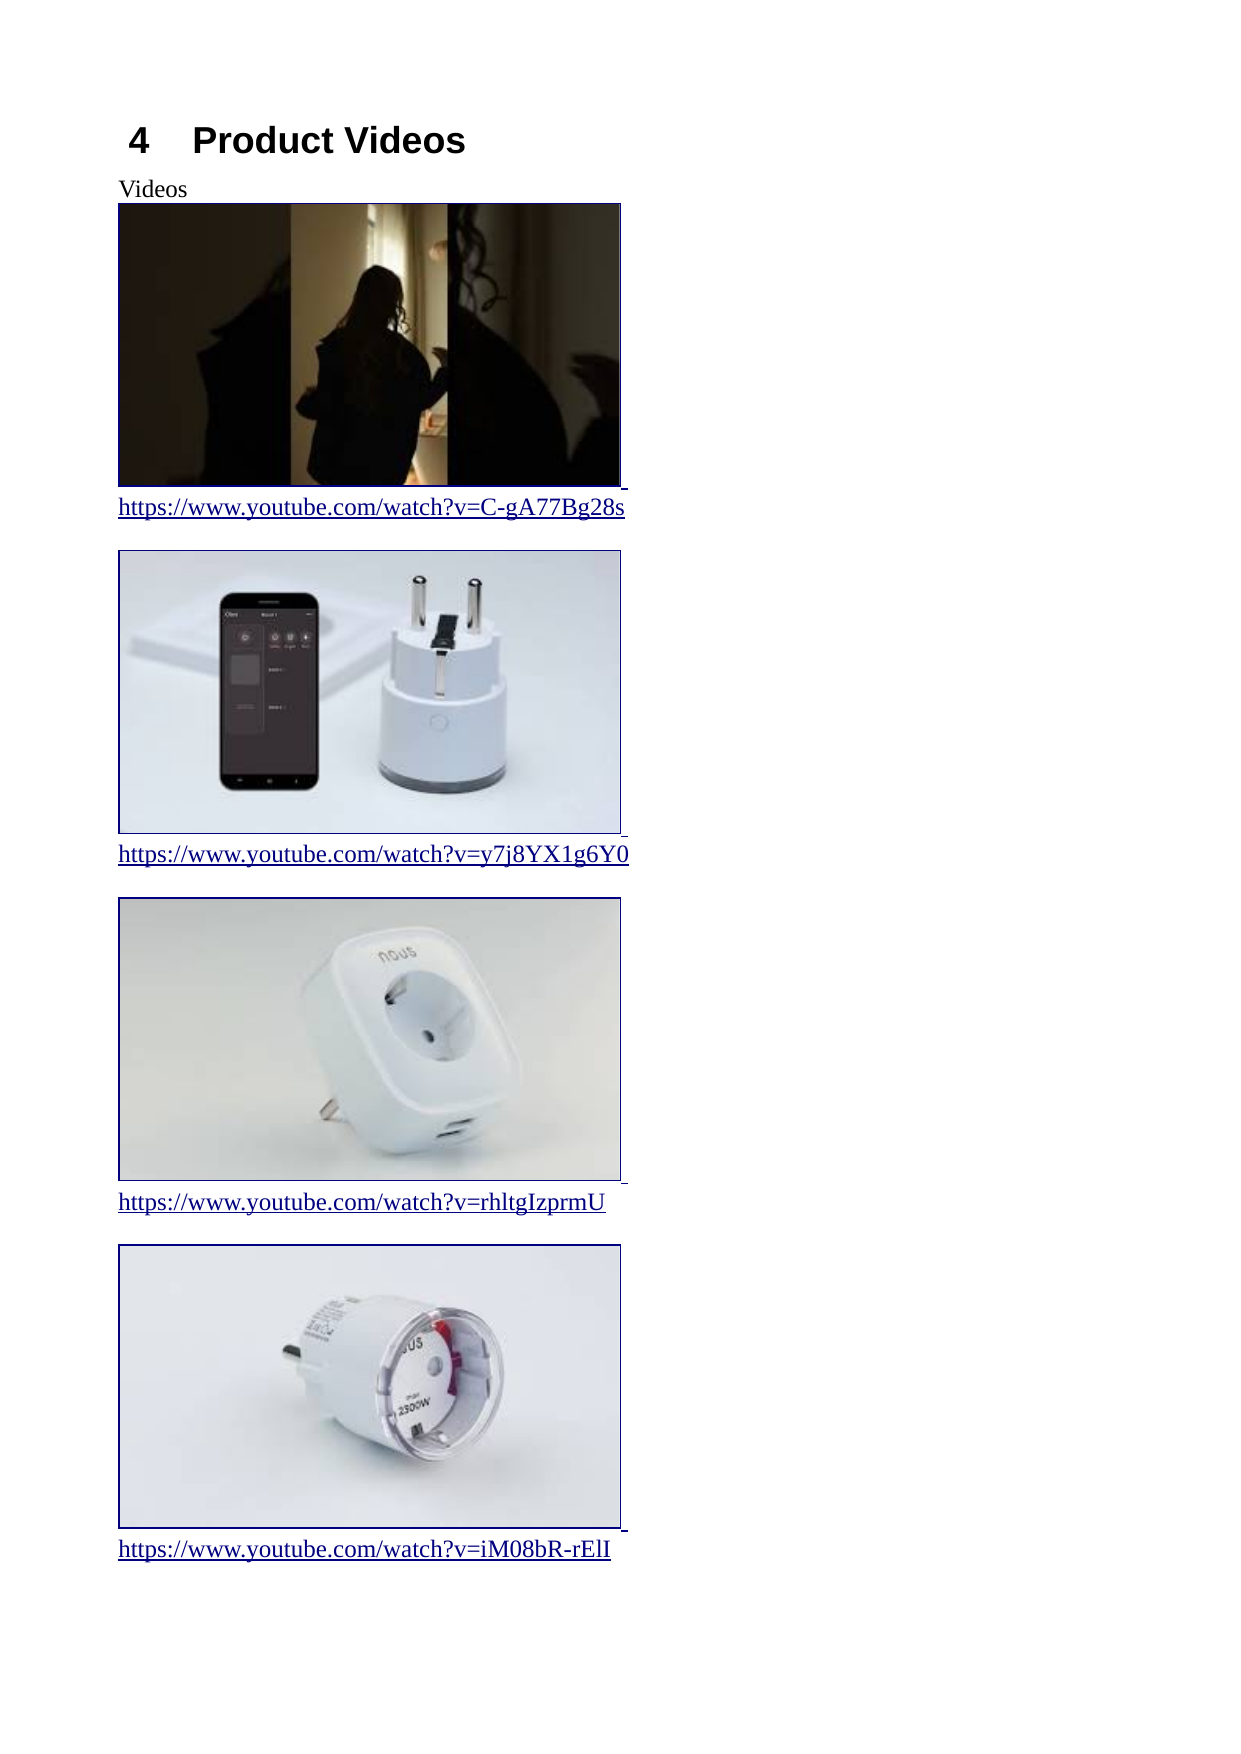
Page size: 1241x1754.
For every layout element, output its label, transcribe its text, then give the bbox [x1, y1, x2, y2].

text https://www.youtube.com/watch?v=iM08bR-rElI [118, 1534, 1122, 1563]
text https://www.youtube.com/watch?v=y7j8YX1g6Y0 [118, 839, 1122, 868]
picture [120, 204, 620, 485]
text https://www.youtube.com/watch?v=C-gA77Bg28s [118, 492, 1122, 521]
picture [120, 551, 620, 833]
picture [120, 899, 620, 1180]
text https://www.youtube.com/watch?v=rhltgIzprmU [118, 1187, 1122, 1216]
subtitle Product Videos [118, 118, 1122, 161]
picture [120, 1246, 620, 1527]
text Videos [118, 174, 1122, 202]
